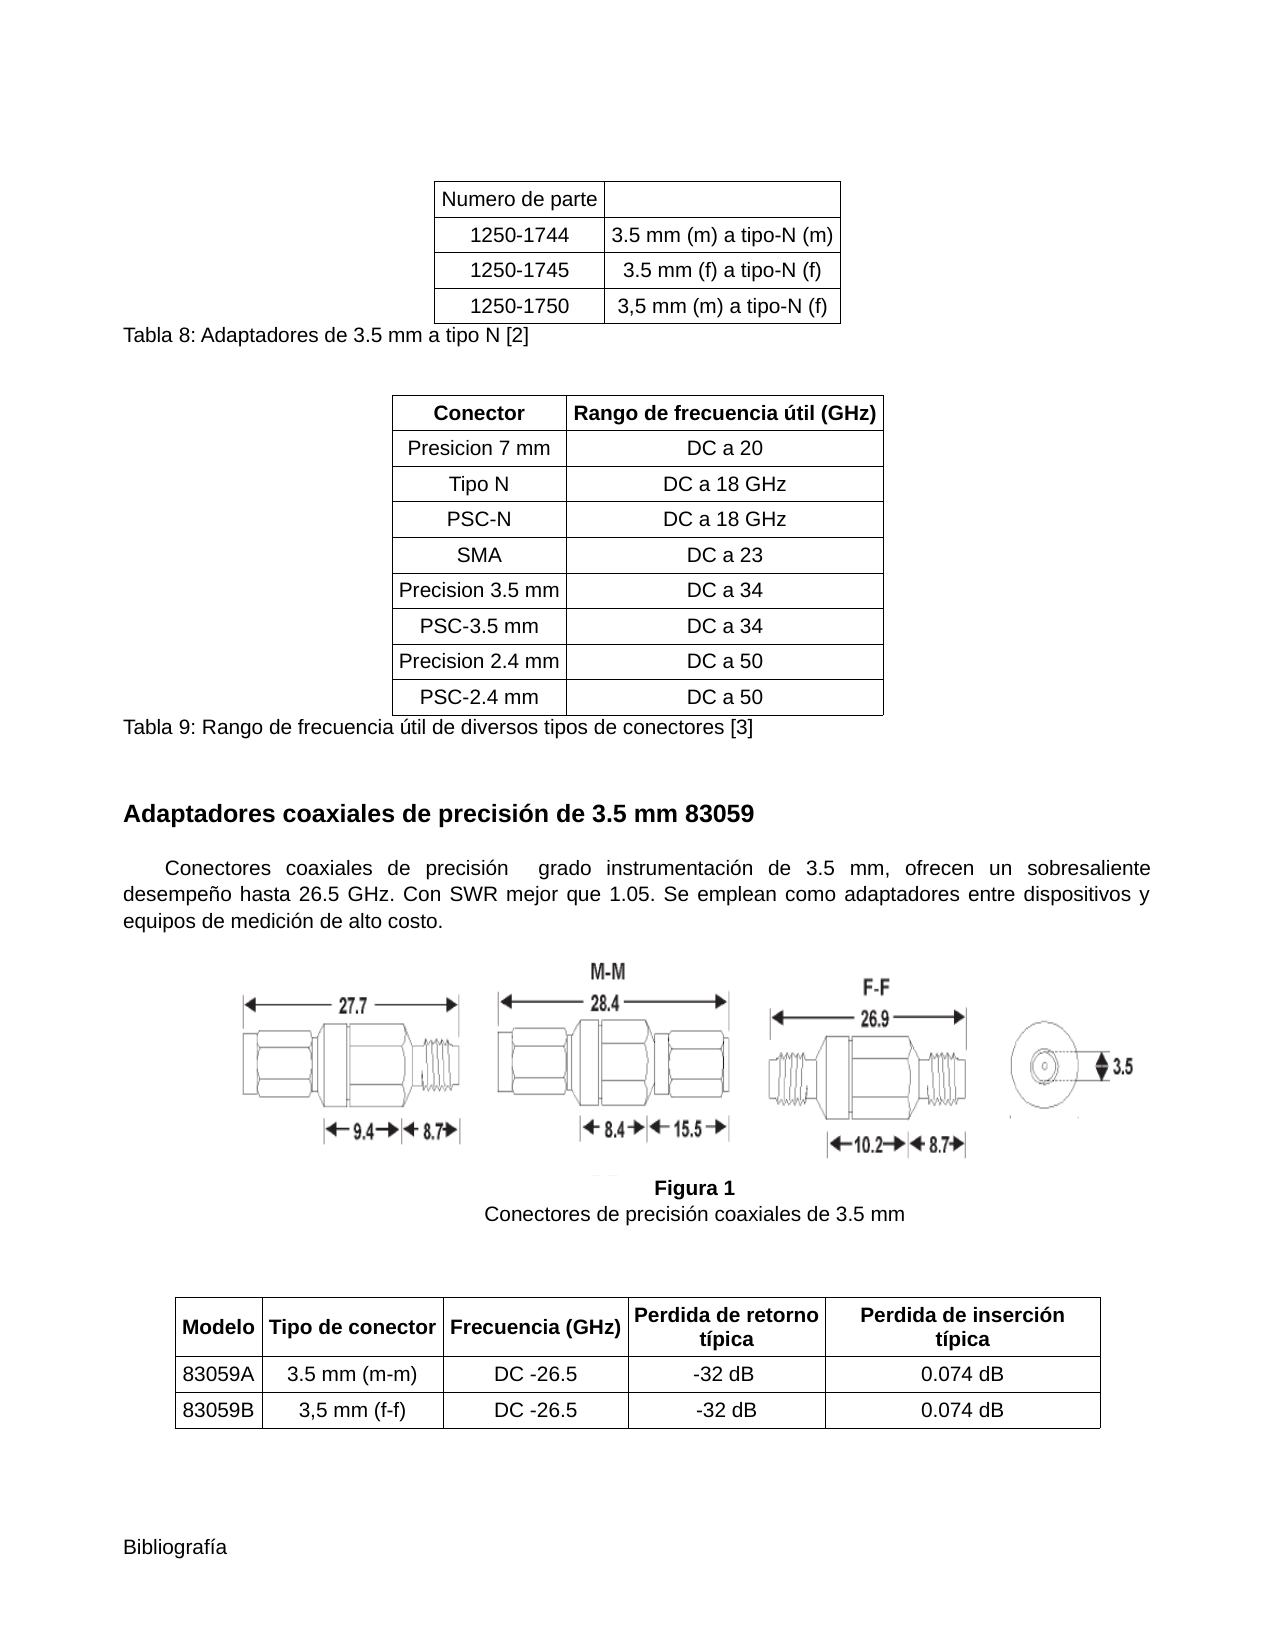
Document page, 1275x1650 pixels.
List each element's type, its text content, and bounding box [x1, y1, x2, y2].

table_cell PSC-3.5 mm [393, 609, 566, 643]
table_header Conector [393, 396, 566, 430]
table_cell DC a 18 GHz [567, 467, 883, 501]
table_cell DC a 50 [567, 645, 883, 679]
table_cell 0.074 dB [826, 1357, 1100, 1392]
table_header Perdida de inserción típica [826, 1298, 1100, 1356]
text Tabla 8: Adaptadores de 3.5 mm a tipo N [2] [123, 323, 1152, 347]
picture [232, 966, 324, 1132]
table_cell -32 dB [629, 1393, 825, 1427]
text Figura 1 [232, 954, 1157, 1199]
table_cell PSC-2.4 mm [393, 680, 566, 714]
table_cell 83059A [176, 1357, 262, 1392]
table_header Tipo de conector [263, 1298, 443, 1356]
table_cell Presicion 7 mm [393, 431, 566, 466]
table_cell DC a 34 [567, 609, 883, 643]
text Conectores coaxiales de precisión grado instrumentación de 3.5 mm, ofrecen un sobresaliente desempeño hasta 26.5 GHz. Con SWR mejor que 1.05. Se emplean como adaptadores entre dispositivos y equipos de medición de alto costo. [123, 853, 1152, 933]
picture [989, 1038, 1056, 1119]
table_cell 83059B [176, 1393, 262, 1427]
table_cell PSC-N [393, 502, 566, 537]
table_header Frecuencia (GHz) [444, 1298, 628, 1356]
table_cell 3.5 mm (m-m) [263, 1357, 443, 1392]
table_cell Precision 2.4 mm [393, 645, 566, 679]
table_cell Precision 3.5 mm [393, 574, 566, 608]
table_cell DC a 18 GHz [567, 502, 883, 537]
table_header Perdida de retorno típica [629, 1298, 825, 1356]
table_cell 1250-1750 [435, 289, 604, 323]
table_header Rango de frecuencia útil (GHz) [567, 396, 883, 430]
table_cell 3.5 mm (f) a tipo-N (f) [605, 253, 840, 288]
table_cell DC a 50 [567, 680, 883, 714]
table_cell 3,5 mm (f-f) [263, 1393, 443, 1427]
table_cell SMA [393, 538, 566, 572]
text Bibliografía [123, 1535, 1152, 1559]
subtitle Adaptadores coaxiales de precisión de 3.5 mm 83059 [123, 799, 1152, 828]
table_cell 3.5 mm (m) a tipo-N (m) [605, 218, 840, 252]
table_cell 1250-1744 [435, 218, 604, 252]
table_cell DC a 23 [567, 538, 883, 572]
picture [487, 951, 579, 1176]
table_cell 1250-1745 [435, 253, 604, 288]
table_cell Tipo N [393, 467, 566, 501]
table_header Modelo [176, 1298, 262, 1356]
table_cell DC a 34 [567, 574, 883, 608]
table_cell 0.074 dB [826, 1393, 1100, 1427]
table_header Numero de parte [435, 182, 604, 217]
table_cell DC a 20 [567, 431, 883, 466]
table_cell DC -26.5 [444, 1357, 628, 1392]
table_cell -32 dB [629, 1357, 825, 1392]
picture [759, 951, 851, 1176]
table_header [605, 182, 840, 217]
table_cell DC -26.5 [444, 1393, 628, 1427]
table_cell 3,5 mm (m) a tipo-N (f) [605, 289, 840, 323]
text Conectores de precisión coaxiales de 3.5 mm [232, 1201, 1157, 1225]
text Tabla 9: Rango de frecuencia útil de diversos tipos de conectores [3] [123, 714, 1152, 738]
